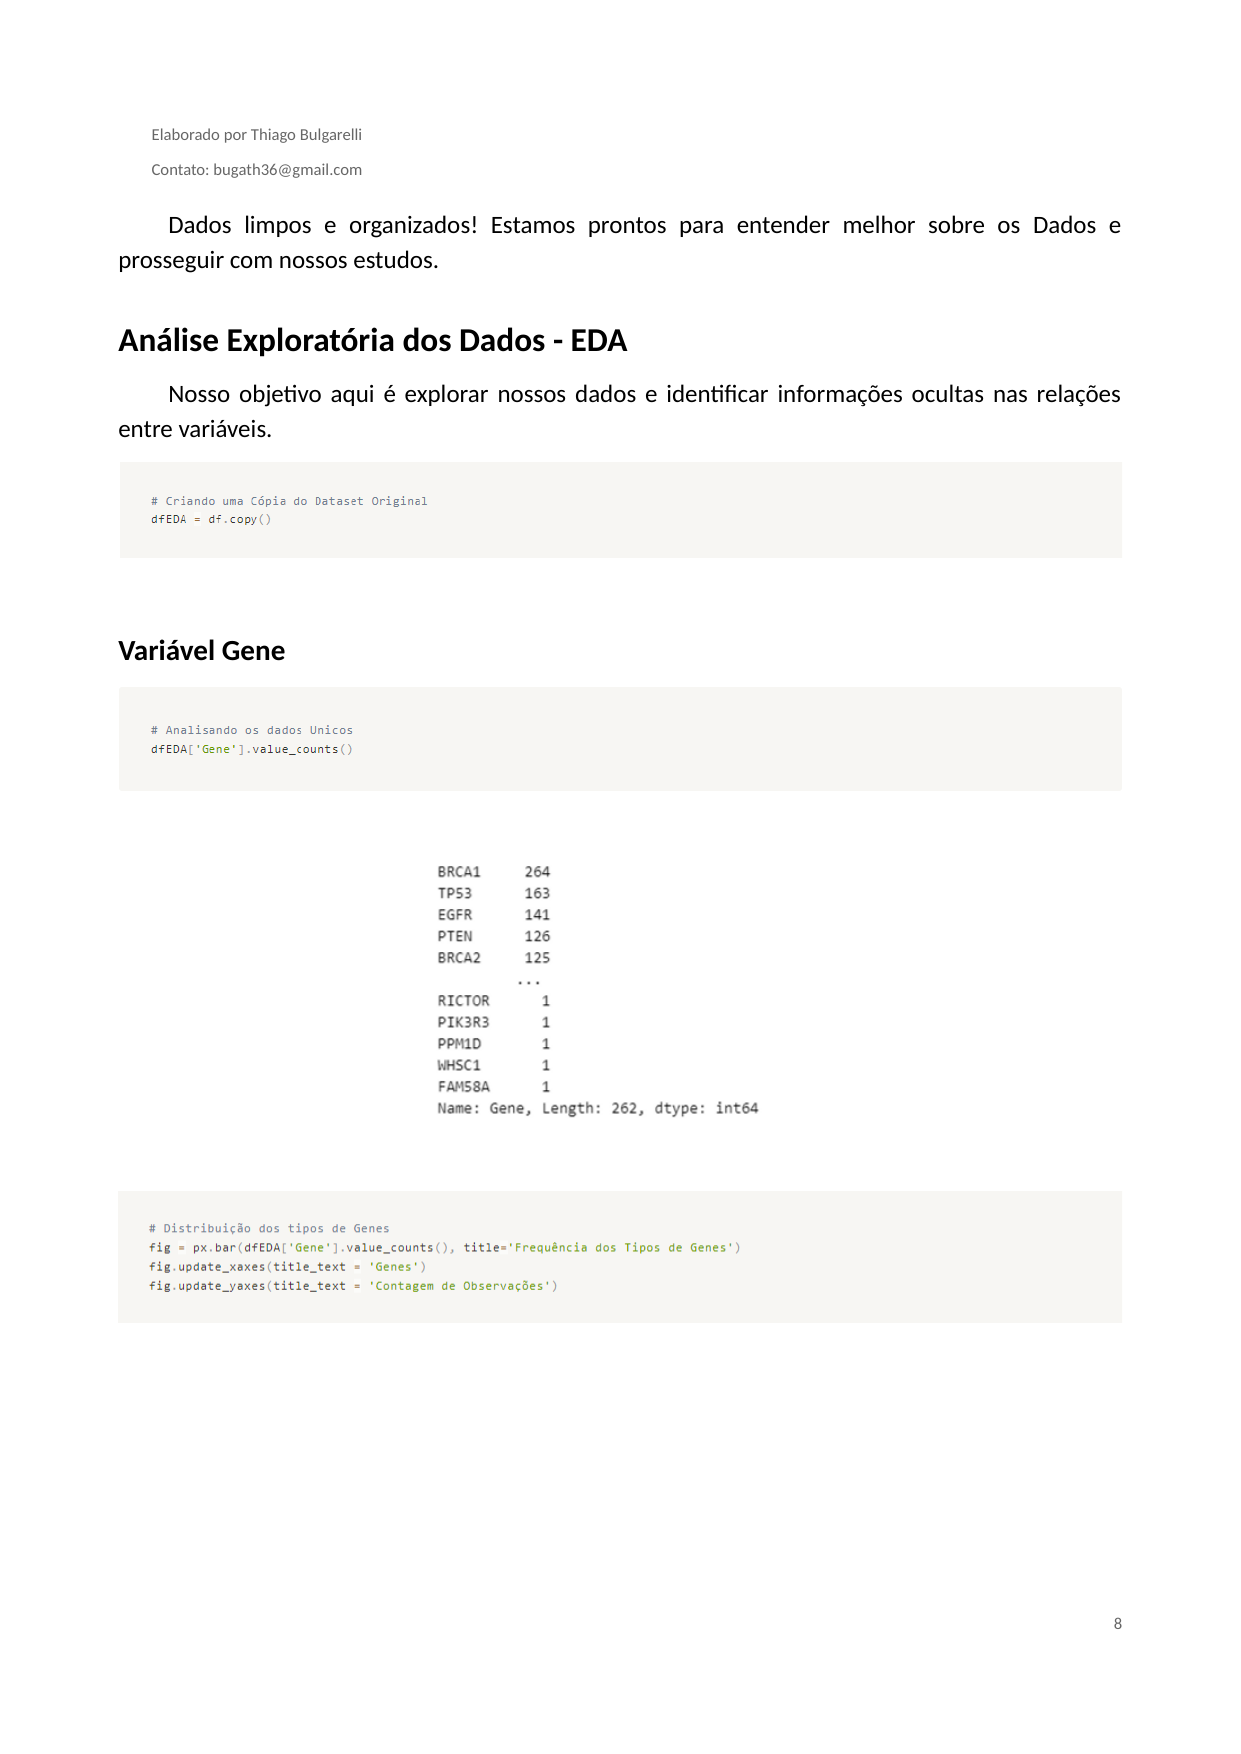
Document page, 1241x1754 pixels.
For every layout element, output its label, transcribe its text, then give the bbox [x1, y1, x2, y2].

subtitle Variável Gene [118, 632, 1122, 668]
picture [118, 462, 1123, 558]
subtitle Análise Exploratória dos Dados - EDA [118, 319, 1122, 359]
text Nosso objetivo aqui é explorar nossos dados e identificar informações ocultas nas relações entre variáveis. [118, 378, 1122, 443]
picture [118, 685, 1123, 791]
text Dados limpos e organizados! Estamos prontos para entender melhor sobre os Dados e prosseguir com nossos estudos. [118, 209, 1122, 274]
picture [118, 1191, 1123, 1323]
